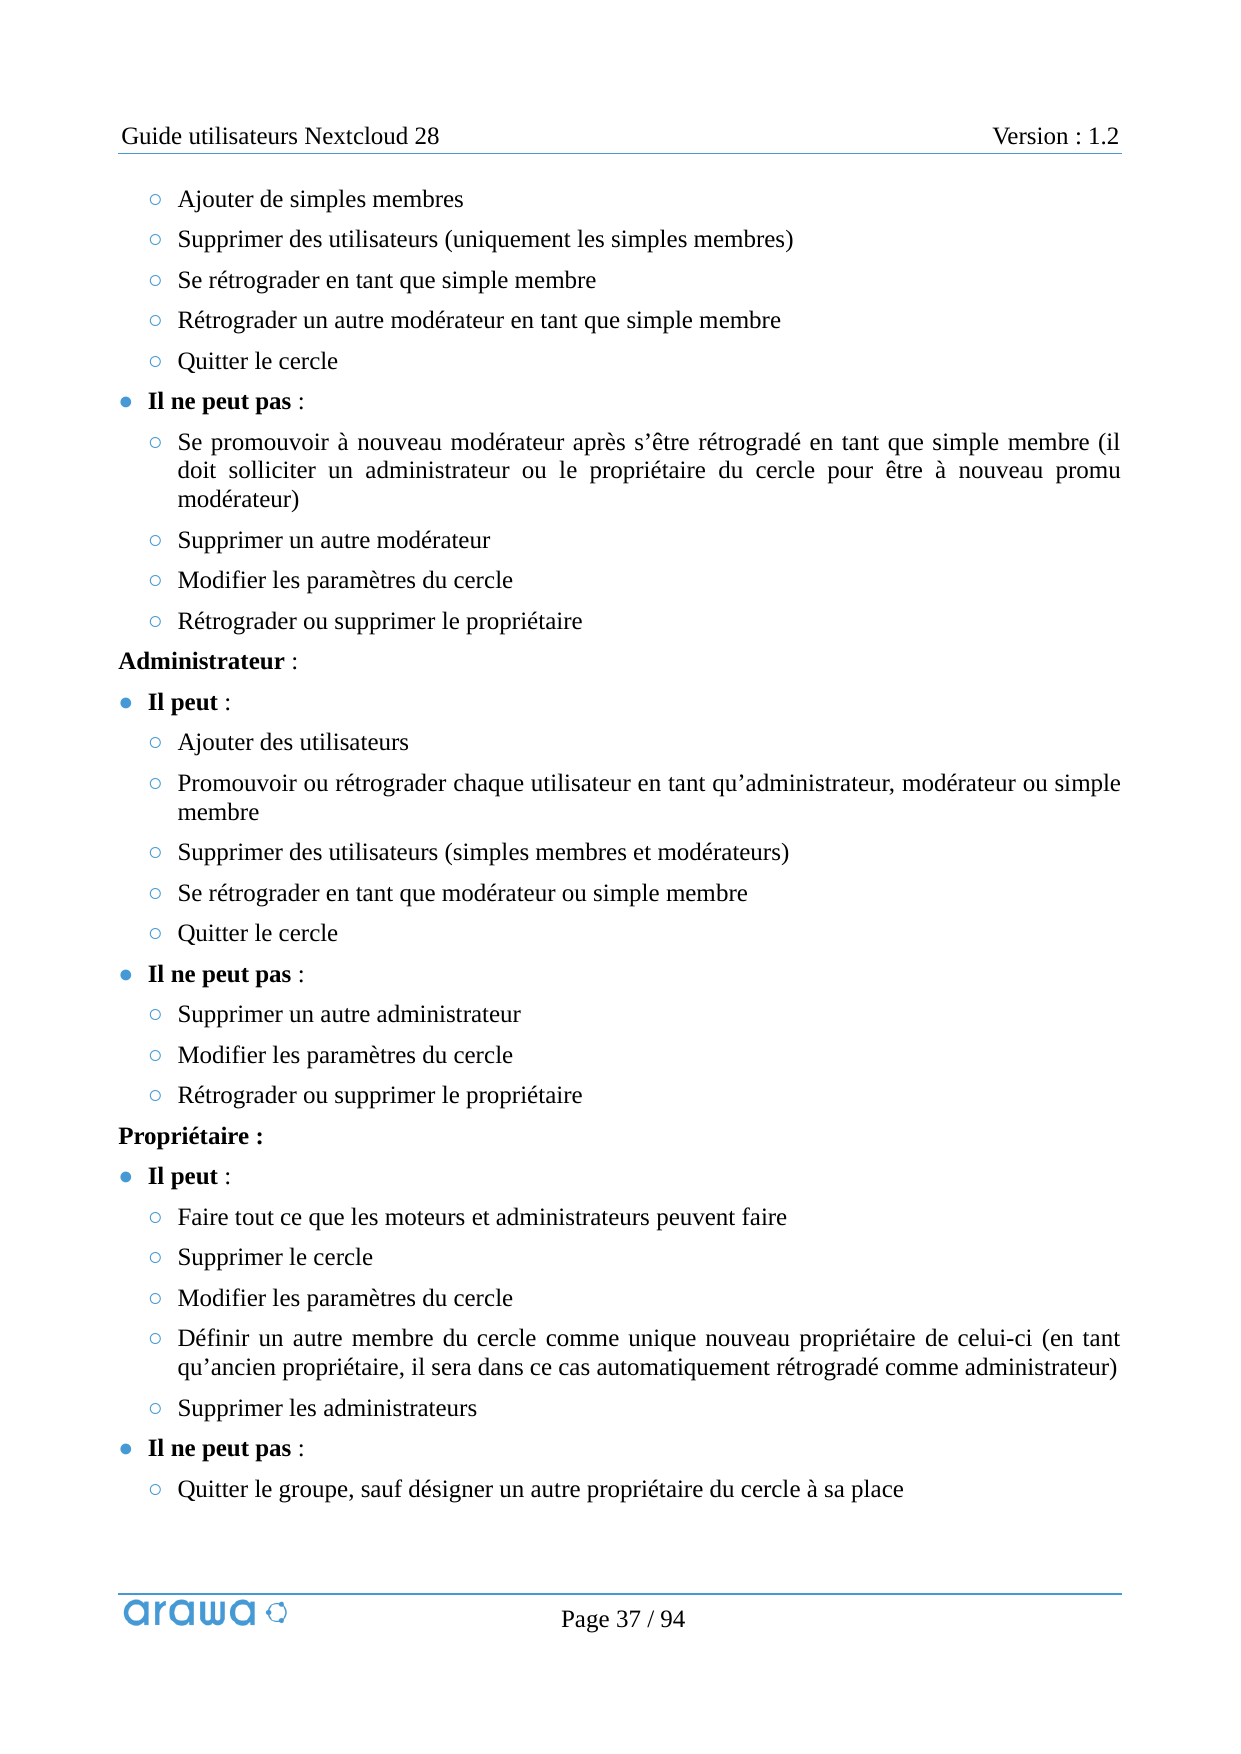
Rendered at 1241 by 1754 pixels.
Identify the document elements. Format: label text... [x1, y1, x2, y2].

list Promouvoir ou rétrograder chaque utilisateur en tant qu’administrateur, modérateur ou simple membre [148, 768, 1122, 826]
list Supprimer un autre modérateur [148, 525, 1122, 554]
list Se promouvoir à nouveau modérateur après s’être rétrogradé en tant que simple membre (il doit solliciter un administrateur ou le propriétaire du cercle pour être à nouveau promu modérateur) [148, 427, 1122, 513]
list Quitter le groupe, sauf désigner un autre propriétaire du cercle à sa place [148, 1474, 1122, 1503]
list Se rétrograder en tant que simple membre [148, 265, 1122, 293]
list Supprimer un autre administrateur [148, 999, 1122, 1028]
list Modifier les paramètres du cercle [148, 565, 1122, 594]
list Supprimer le cercle [148, 1242, 1122, 1271]
list Quitter le cercle [148, 346, 1122, 374]
list Modifier les paramètres du cercle [148, 1283, 1122, 1312]
list Il ne peut pas : [118, 959, 1122, 988]
list Faire tout ce que les moteurs et administrateurs peuvent faire [148, 1202, 1122, 1231]
list Il ne peut pas : [118, 386, 1122, 415]
list Ajouter de simples membres [148, 184, 1122, 212]
list Il ne peut pas : [118, 1433, 1122, 1462]
list Quitter le cercle [148, 918, 1122, 947]
list Supprimer les administrateurs [148, 1393, 1122, 1422]
list Rétrograder ou supprimer le propriétaire [148, 606, 1122, 635]
list Ajouter des utilisateurs [148, 727, 1122, 756]
text Propriétaire : [118, 1121, 1122, 1150]
list Supprimer des utilisateurs (simples membres et modérateurs) [148, 837, 1122, 866]
list Se rétrograder en tant que modérateur ou simple membre [148, 878, 1122, 907]
text Administrateur : [118, 646, 1122, 675]
list Modifier les paramètres du cercle [148, 1040, 1122, 1069]
list Rétrograder ou supprimer le propriétaire [148, 1080, 1122, 1109]
list Il peut : [118, 687, 1122, 716]
list Il peut : [118, 1161, 1122, 1190]
picture [121, 1597, 290, 1628]
list Définir un autre membre du cercle comme unique nouveau propriétaire de celui-ci (en tant qu’ancien propriétaire, il sera dans ce cas automatiquement rétrogradé comme administrateur) [148, 1323, 1122, 1381]
list Rétrograder un autre modérateur en tant que simple membre [148, 305, 1122, 334]
list Supprimer des utilisateurs (uniquement les simples membres) [148, 224, 1122, 253]
